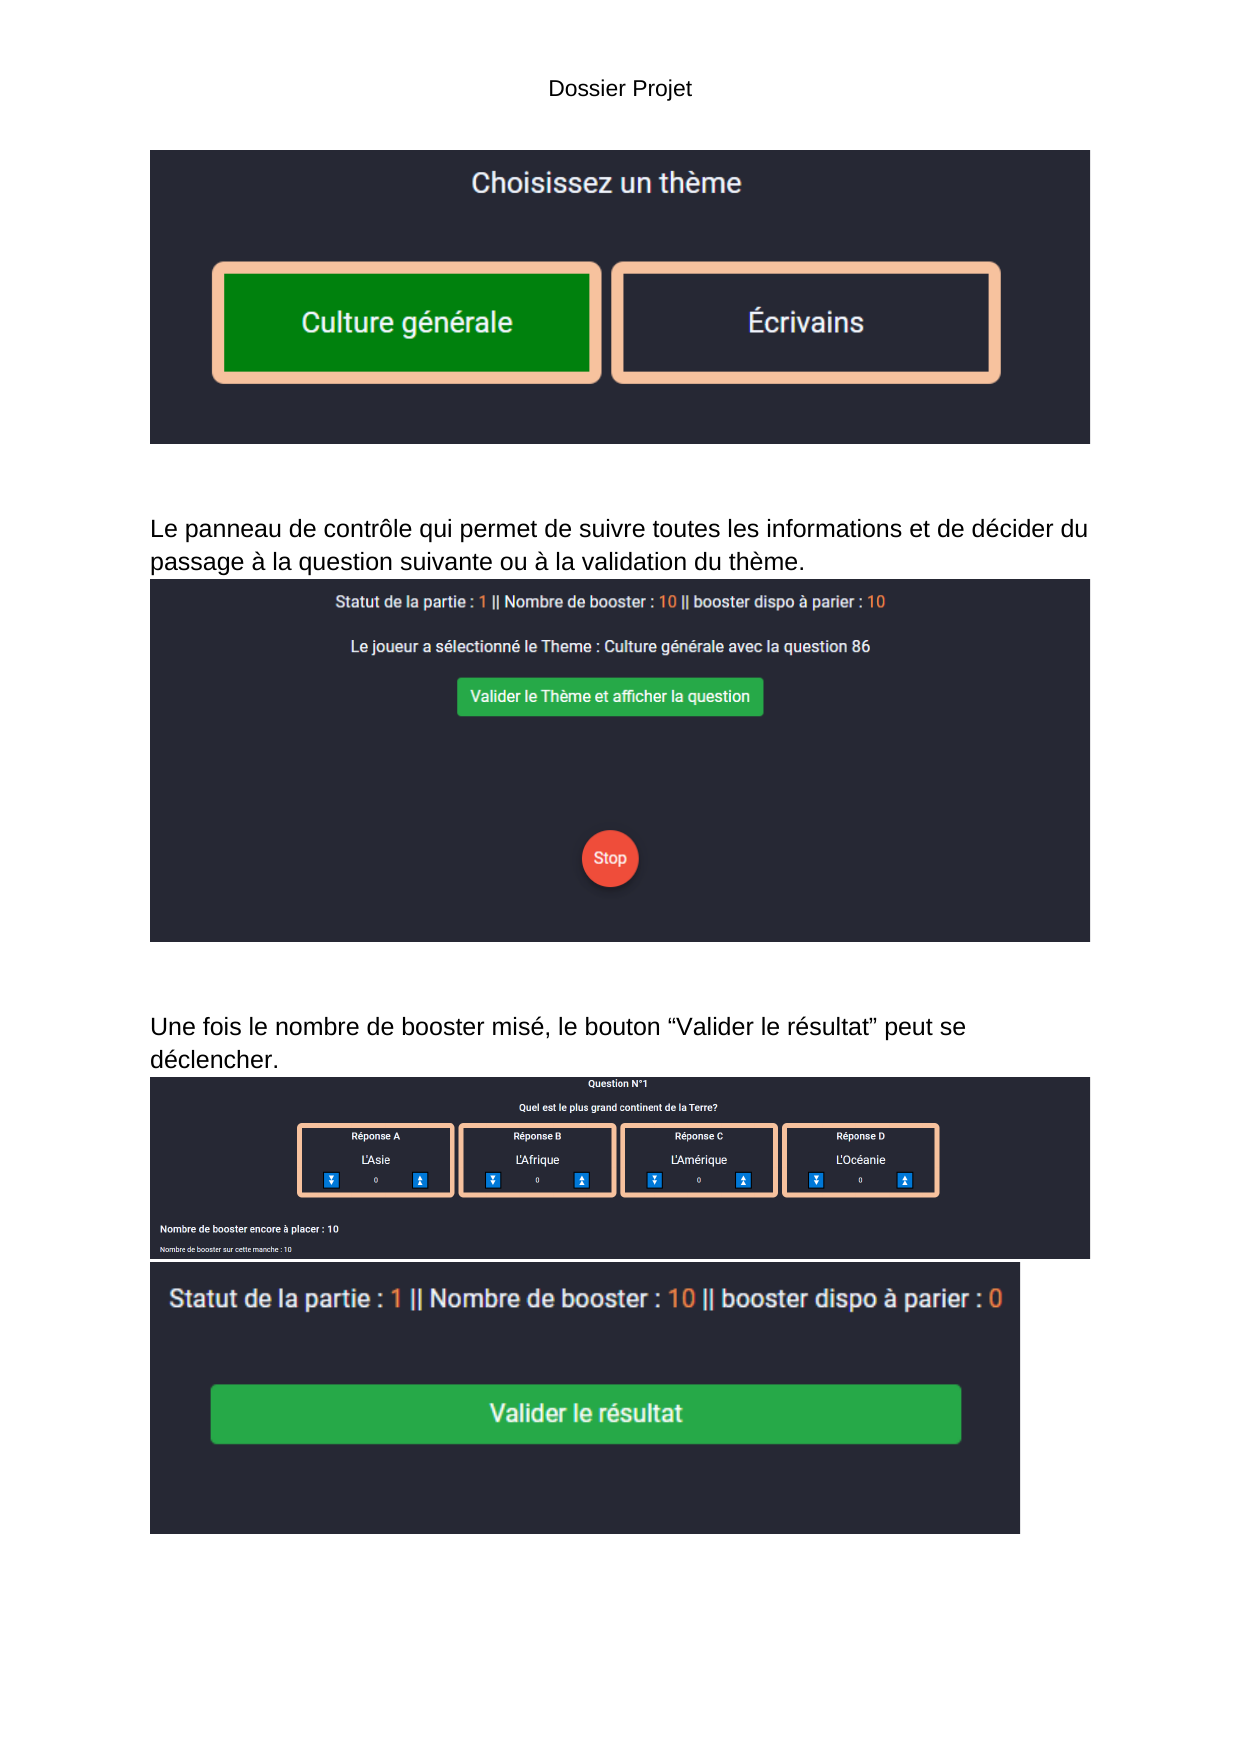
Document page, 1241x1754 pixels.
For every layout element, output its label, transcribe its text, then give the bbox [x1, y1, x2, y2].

text Le panneau de contrôle qui permet de suivre toutes les informations et de décider du passage à la question suivante ou à la validation du thème. [150, 514, 1090, 579]
picture [150, 1262, 1021, 1534]
text Une fois le nombre de booster misé, le bouton “Valider le résultat” peut se déclencher. [150, 1012, 1090, 1073]
picture [150, 1077, 1091, 1259]
picture [150, 150, 1091, 444]
picture [150, 579, 1091, 942]
